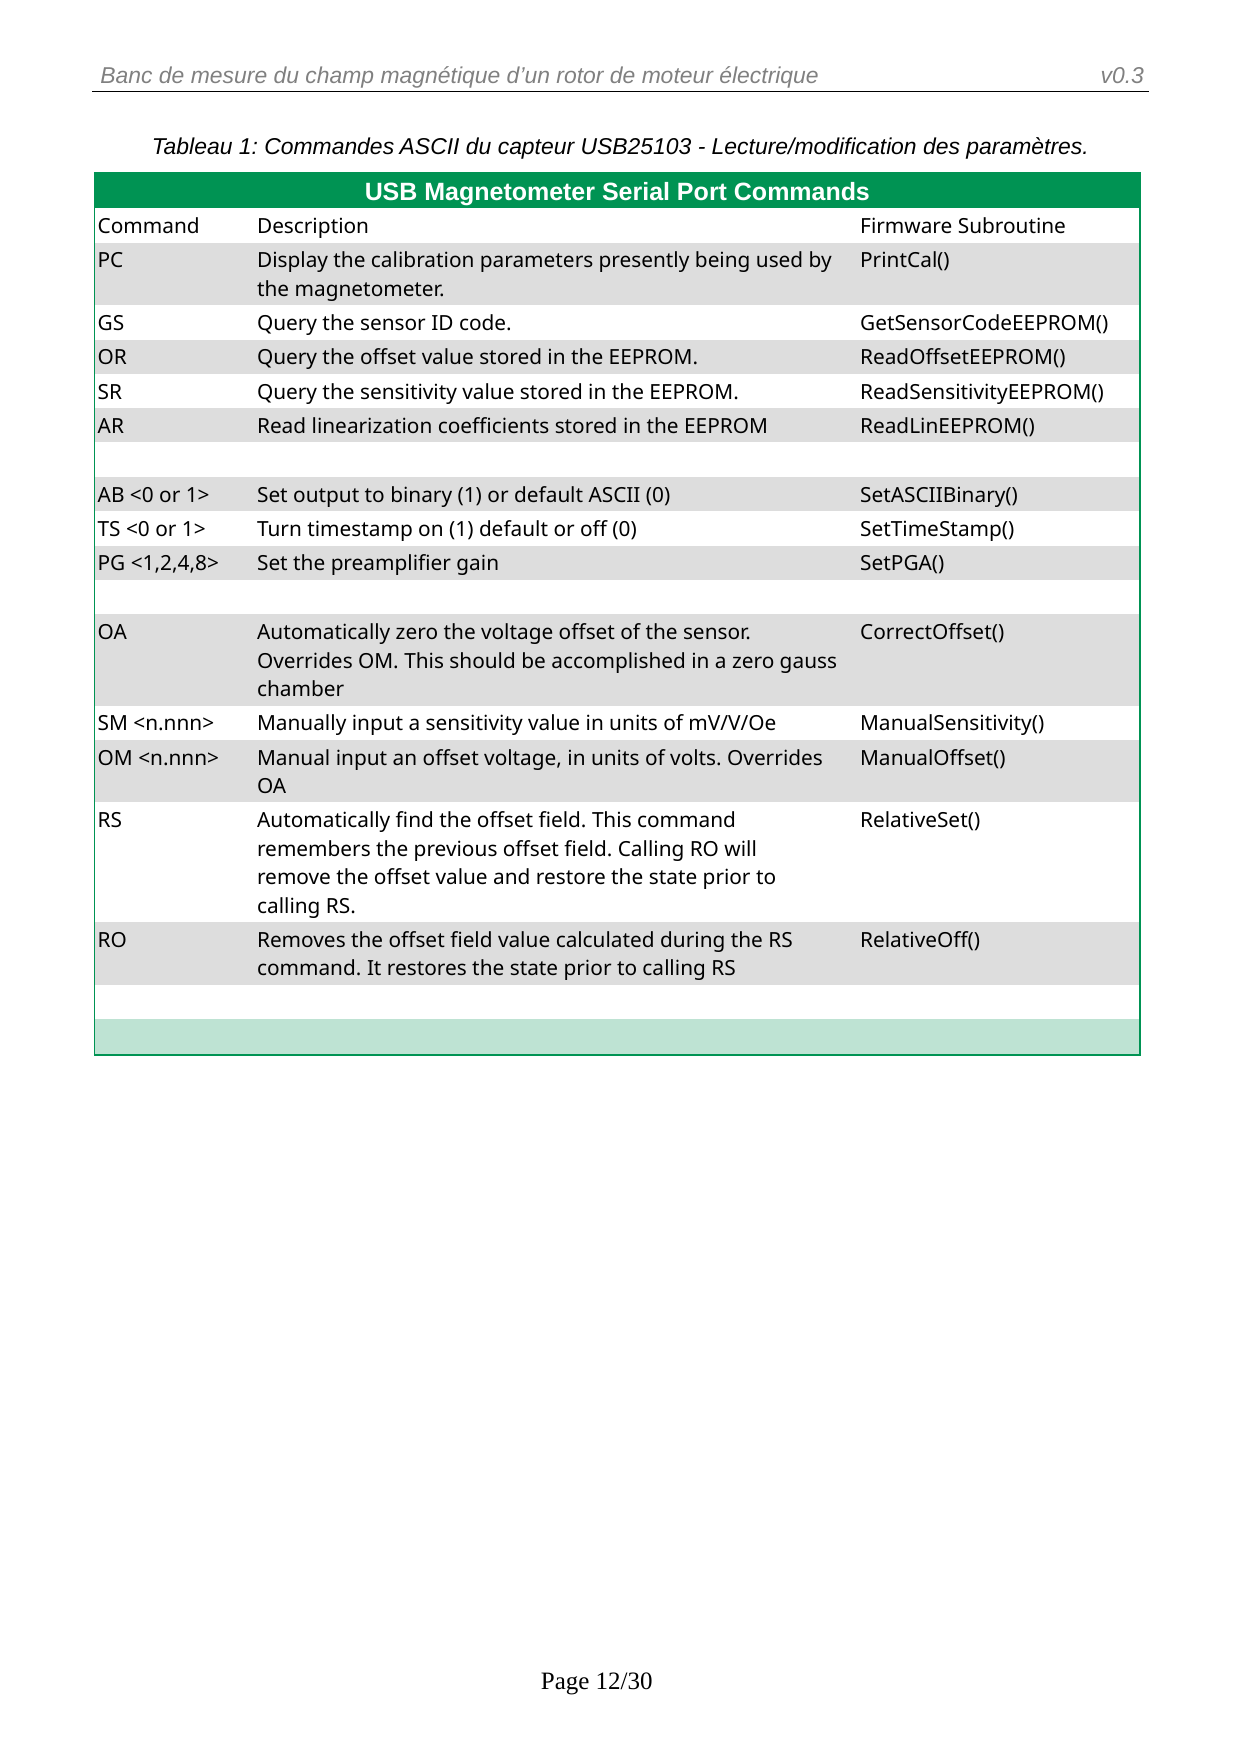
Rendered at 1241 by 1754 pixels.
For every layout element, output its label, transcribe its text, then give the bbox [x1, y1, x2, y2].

table_cell Query the sensitivity value stored in the EEPROM. [254, 374, 857, 408]
table_cell AB <0 or 1> [95, 477, 254, 511]
table_cell RelativeOff() [857, 922, 1139, 985]
table_cell SM <n.nnn> [95, 706, 254, 740]
table_cell OM <n.nnn> [95, 740, 254, 802]
table_cell SetTimeStamp() [857, 511, 1139, 546]
table_cell SetPGA() [857, 546, 1139, 580]
table_cell Turn timestamp on (1) default or off (0) [254, 511, 857, 546]
table_cell SR [95, 374, 254, 408]
table_cell [95, 1019, 254, 1054]
text Tableau 1: Commandes ASCII du capteur USB25103 - Lecture/modification des paramètres. [94, 133, 1146, 160]
table_cell GS [95, 305, 254, 339]
table_cell RS [95, 803, 254, 922]
table_cell Automatically zero the voltage offset of the sensor. Overrides OM. This should be accomplished in a zero gauss chamber [254, 614, 857, 706]
table_cell PC [95, 243, 254, 305]
table_cell AR [95, 408, 254, 442]
table_cell OR [95, 340, 254, 374]
table_cell Set output to binary (1) or default ASCII (0) [254, 477, 857, 511]
table_header USB Magnetometer Serial Port Commands [95, 174, 1139, 208]
table_cell SetASCIIBinary() [857, 477, 1139, 511]
table_cell Query the offset value stored in the EEPROM. [254, 340, 857, 374]
table_cell Manual input an offset voltage, in units of volts. Overrides OA [254, 740, 857, 802]
table_cell ManualOffset() [857, 740, 1139, 802]
table_cell [95, 443, 254, 477]
table_cell Manually input a sensitivity value in units of mV/V/Oe [254, 706, 857, 740]
table_cell Removes the offset field value calculated during the RS command. It restores the state prior to calling RS [254, 922, 857, 985]
table_cell [857, 1019, 1139, 1054]
table_cell [254, 1019, 857, 1054]
table_cell [857, 985, 1139, 1019]
table_cell ReadLinEEPROM() [857, 408, 1139, 442]
table_cell Command [95, 208, 254, 243]
table_cell Display the calibration parameters presently being used by the magnetometer. [254, 243, 857, 305]
table_cell Query the sensor ID code. [254, 305, 857, 339]
table_cell CorrectOffset() [857, 614, 1139, 706]
table_cell Set the preamplifier gain [254, 546, 857, 580]
table_cell Description [254, 208, 857, 243]
table_cell ReadOffsetEEPROM() [857, 340, 1139, 374]
table_cell [254, 443, 857, 477]
table_cell [857, 580, 1139, 614]
table_cell Read linearization coefficients stored in the EEPROM [254, 408, 857, 442]
table_cell [254, 580, 857, 614]
table_cell PrintCal() [857, 243, 1139, 305]
table_cell [95, 985, 254, 1019]
table_cell ManualSensitivity() [857, 706, 1139, 740]
table_cell PG <1,2,4,8> [95, 546, 254, 580]
table_cell Firmware Subroutine [857, 208, 1139, 243]
table_cell [857, 443, 1139, 477]
table_cell [254, 985, 857, 1019]
table_cell RelativeSet() [857, 803, 1139, 922]
table_cell ReadSensitivityEEPROM() [857, 374, 1139, 408]
table_cell [95, 580, 254, 614]
table_cell TS <0 or 1> [95, 511, 254, 546]
table_cell RO [95, 922, 254, 985]
table_cell GetSensorCodeEEPROM() [857, 305, 1139, 339]
table_cell OA [95, 614, 254, 706]
table_cell Automatically find the offset field. This command remembers the previous offset field. Calling RO will remove the offset value and restore the state prior to calling RS. [254, 803, 857, 922]
